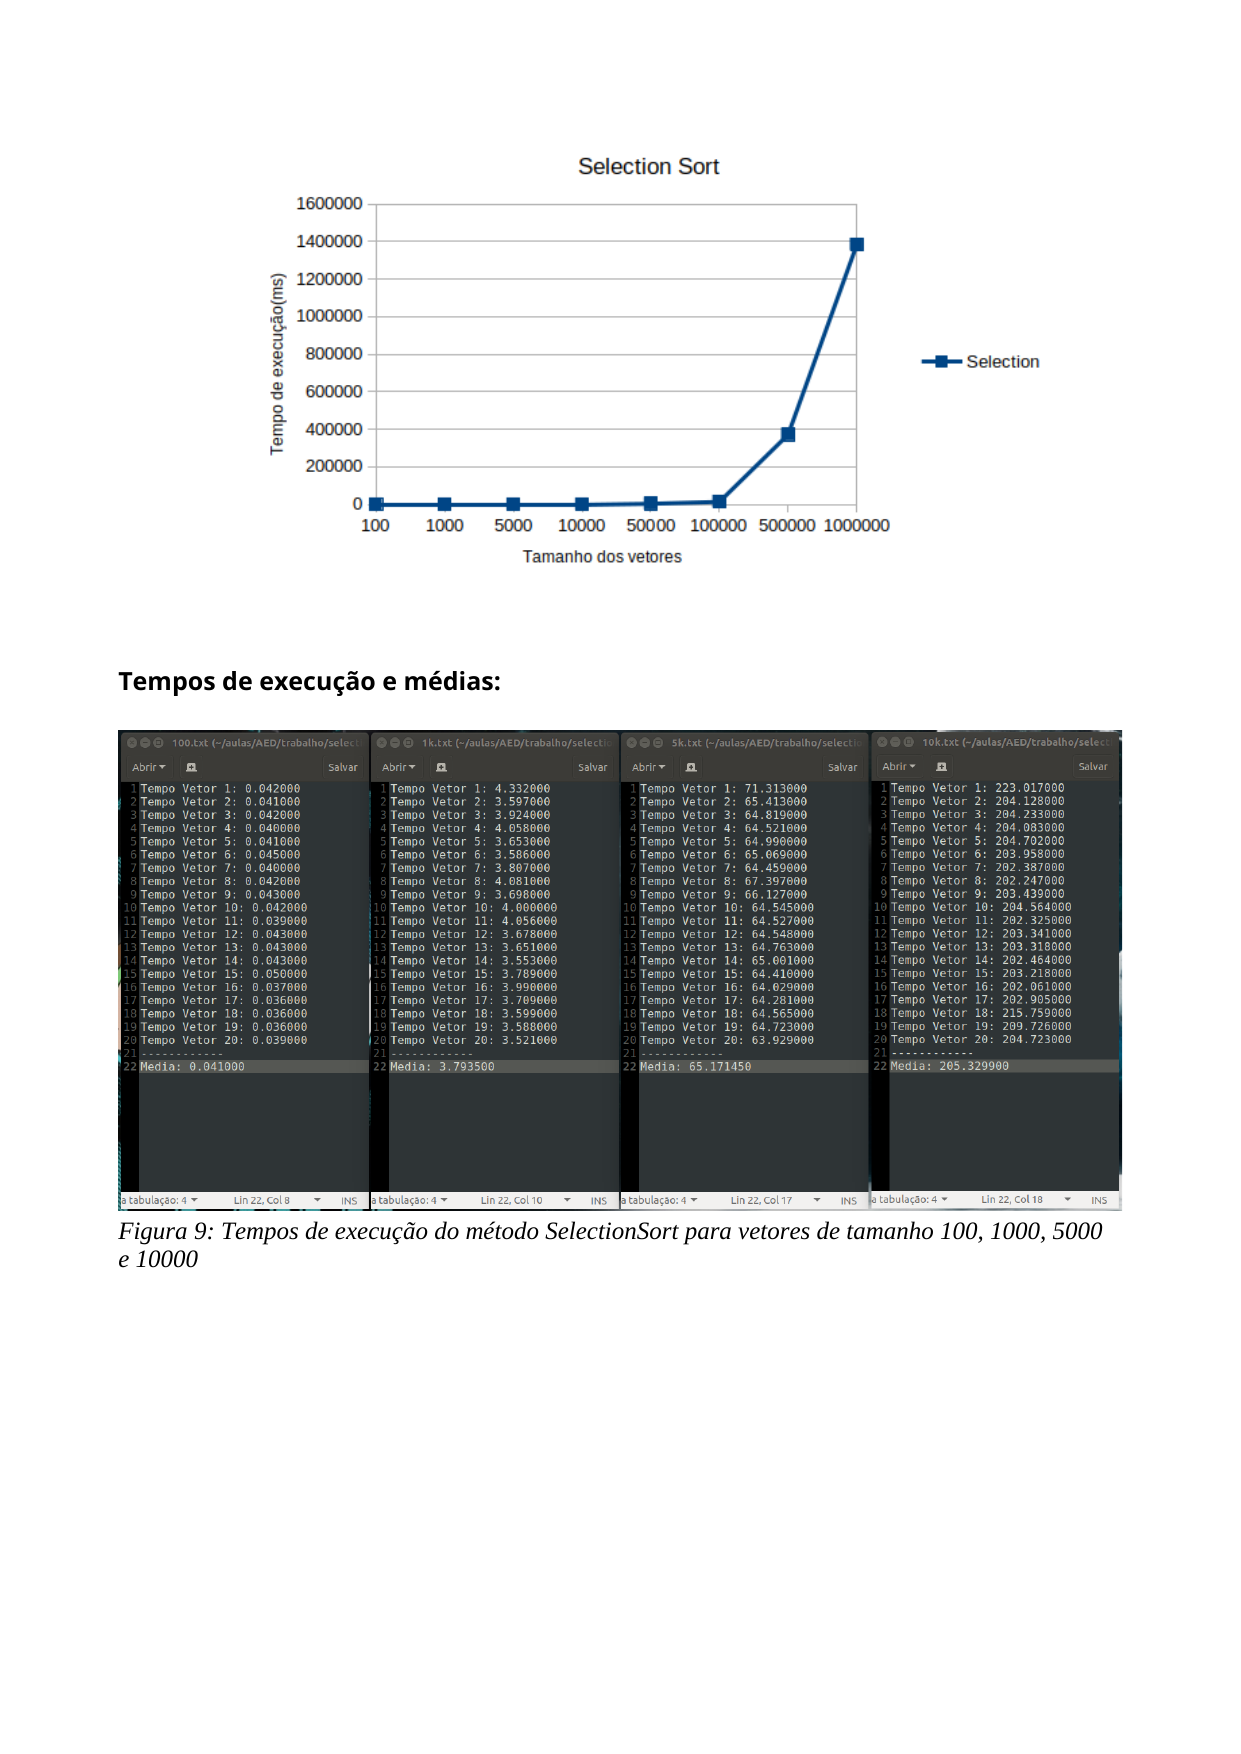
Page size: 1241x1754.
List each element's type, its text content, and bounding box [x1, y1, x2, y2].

picture [118, 730, 1123, 1211]
text Tempos de execução e médias: [118, 663, 1122, 697]
picture [241, 131, 1057, 591]
text Figura 9: Tempos de execução do método SelectionSort para vetores de tamanho 100, 1000, 5000 e 10000 [118, 1211, 1122, 1273]
